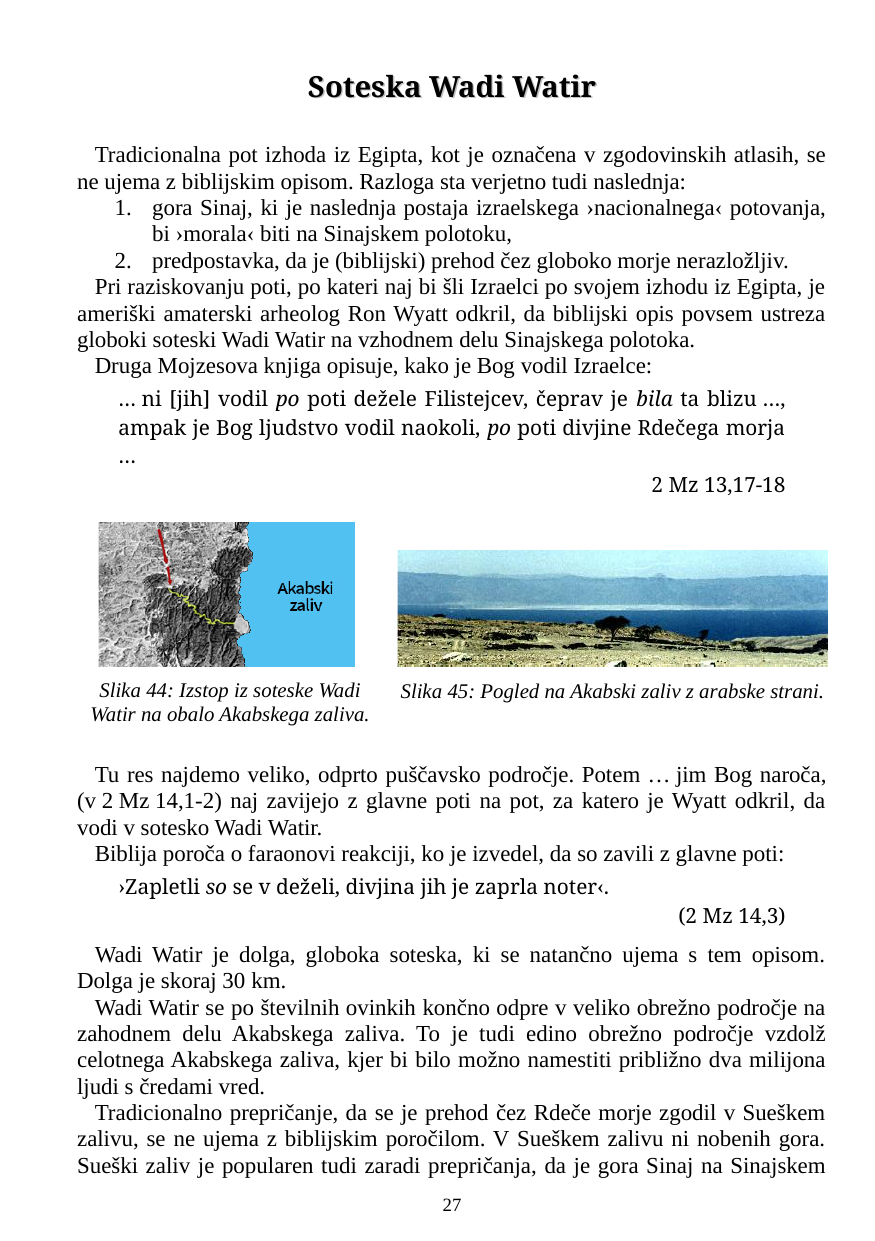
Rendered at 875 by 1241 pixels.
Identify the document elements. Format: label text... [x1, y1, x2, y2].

picture [397, 550, 828, 667]
text Wadi Watir se po številnih ovinkih končno odpre v veliko obrežno področje na zahodnem delu Akabskega zaliva. To je tudi edino obrežno področje vzdolž celotnega Akabskega zaliva, kjer bi bilo možno namestiti približno dva milijona ljudi s čredami vred. [77, 994, 827, 1099]
text … ni [jih] vodil po poti dežele Filistejcev, čeprav je bila ta blizu …, ampak je Bog ljudstvo vodil naokoli, po poti divjine Rdečega morja … 2 Mz 13,17-18 [118, 384, 785, 498]
text Biblija poroča o faraonovi reakciji, ko je izvedel, da so zavili z glavne poti: [77, 840, 827, 866]
text Wadi Watir je dolga, globoka soteska, ki se natančno ujema s tem opisom. Dolga je skoraj 30 km. [77, 941, 827, 994]
picture [98, 522, 355, 667]
text Tu res najdemo veliko, odprto puščavsko področje. Potem … jim Bog naroča, (v 2 Mz 14,1-2) naj zavijejo z glavne poti na pot, za katero je Wyatt odkril, da vodi v sotesko Wadi Watir. [75, 510, 827, 840]
text Tradicionalna pot izhoda iz Egipta, kot je označena v zgodovinskih atlasih, se ne ujema z biblijskim opisom. Razloga sta verjetno tudi naslednja: [77, 141, 827, 194]
text ›Zapletli so se v deželi, divjina jih je zaprla noter‹. (2 Mz 14,3) [118, 872, 785, 929]
list gora Sinaj, ki je naslednja postaja izraelskega ›nacionalnega‹ potovanja, bi ›morala‹ biti na Sinajskem polotoku, [114, 194, 827, 247]
text Slika 44: Izstop iz soteske Wadi Watir na obalo Akabskega zaliva. [75, 522, 385, 726]
text Druga Mojzesova knjiga opisuje, kako je Bog vodil Izraelce: [77, 352, 827, 379]
list predpostavka, da je (biblijski) prehod čez globoko morje nerazložljiv. [114, 247, 827, 273]
text Pri raziskovanju poti, po kateri naj bi šli Izraelci po svojem izhodu iz Egipta, je ameriški amaterski arheolog Ron Wyatt odkril, da biblijski opis povsem ustreza globoki soteski Wadi Watir na vzhodnem delu Sinajskega polotoka. [77, 273, 827, 352]
subtitle Soteska Wadi Watir [77, 66, 827, 106]
text Tradicionalno prepričanje, da se je prehod čez Rdeče morje zgodil v Sueškem zalivu, se ne ujema z biblijskim poročilom. V Sueškem zalivu ni nobenih gora. Sueški zaliv je popularen tudi zaradi prepričanja, da je gora Sinaj na Sinajskem [77, 1099, 827, 1178]
text Slika 45: Pogled na Akabski zaliv z arabske strani. [397, 667, 827, 703]
